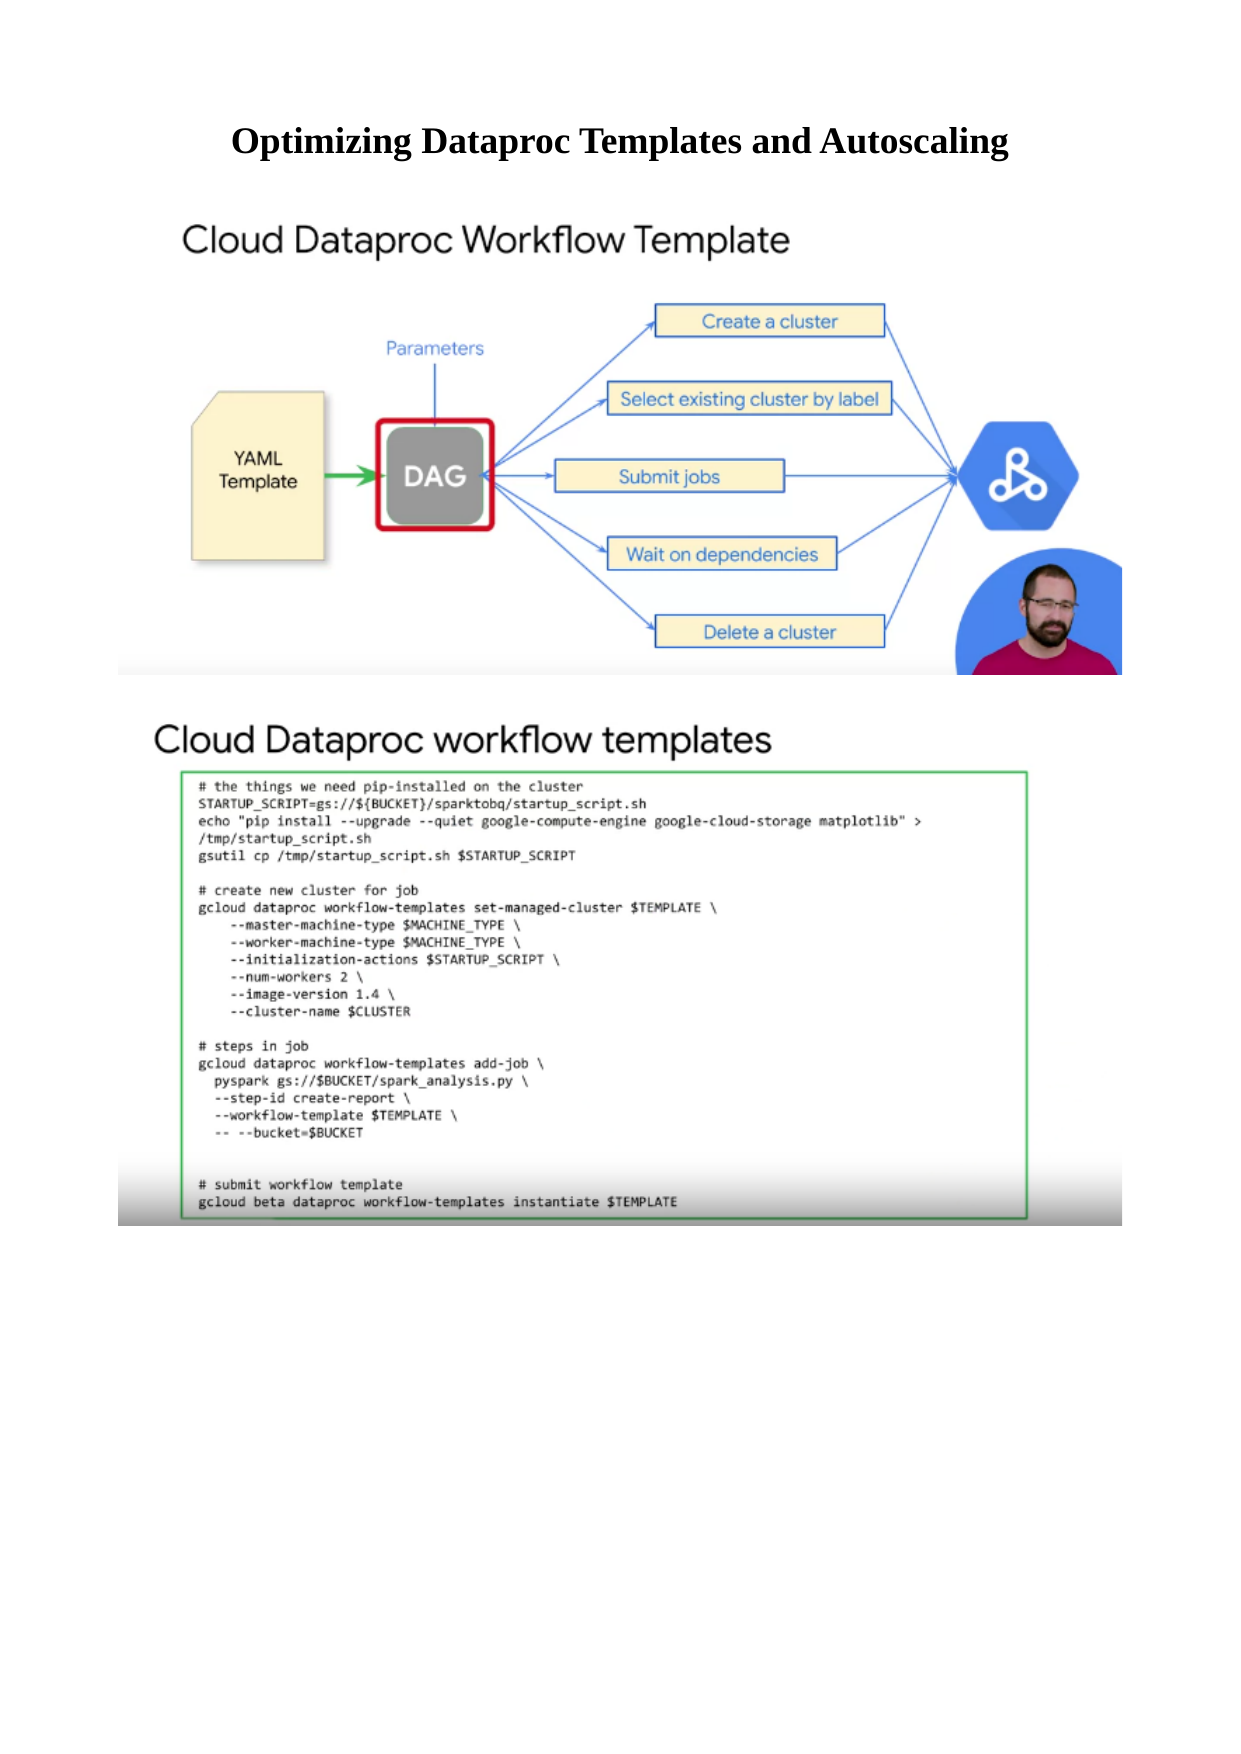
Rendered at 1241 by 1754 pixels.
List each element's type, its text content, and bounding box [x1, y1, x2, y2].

subtitle Optimizing Dataproc Templates and Autoscaling [118, 118, 1122, 161]
picture [118, 703, 1123, 1226]
picture [118, 202, 1123, 675]
